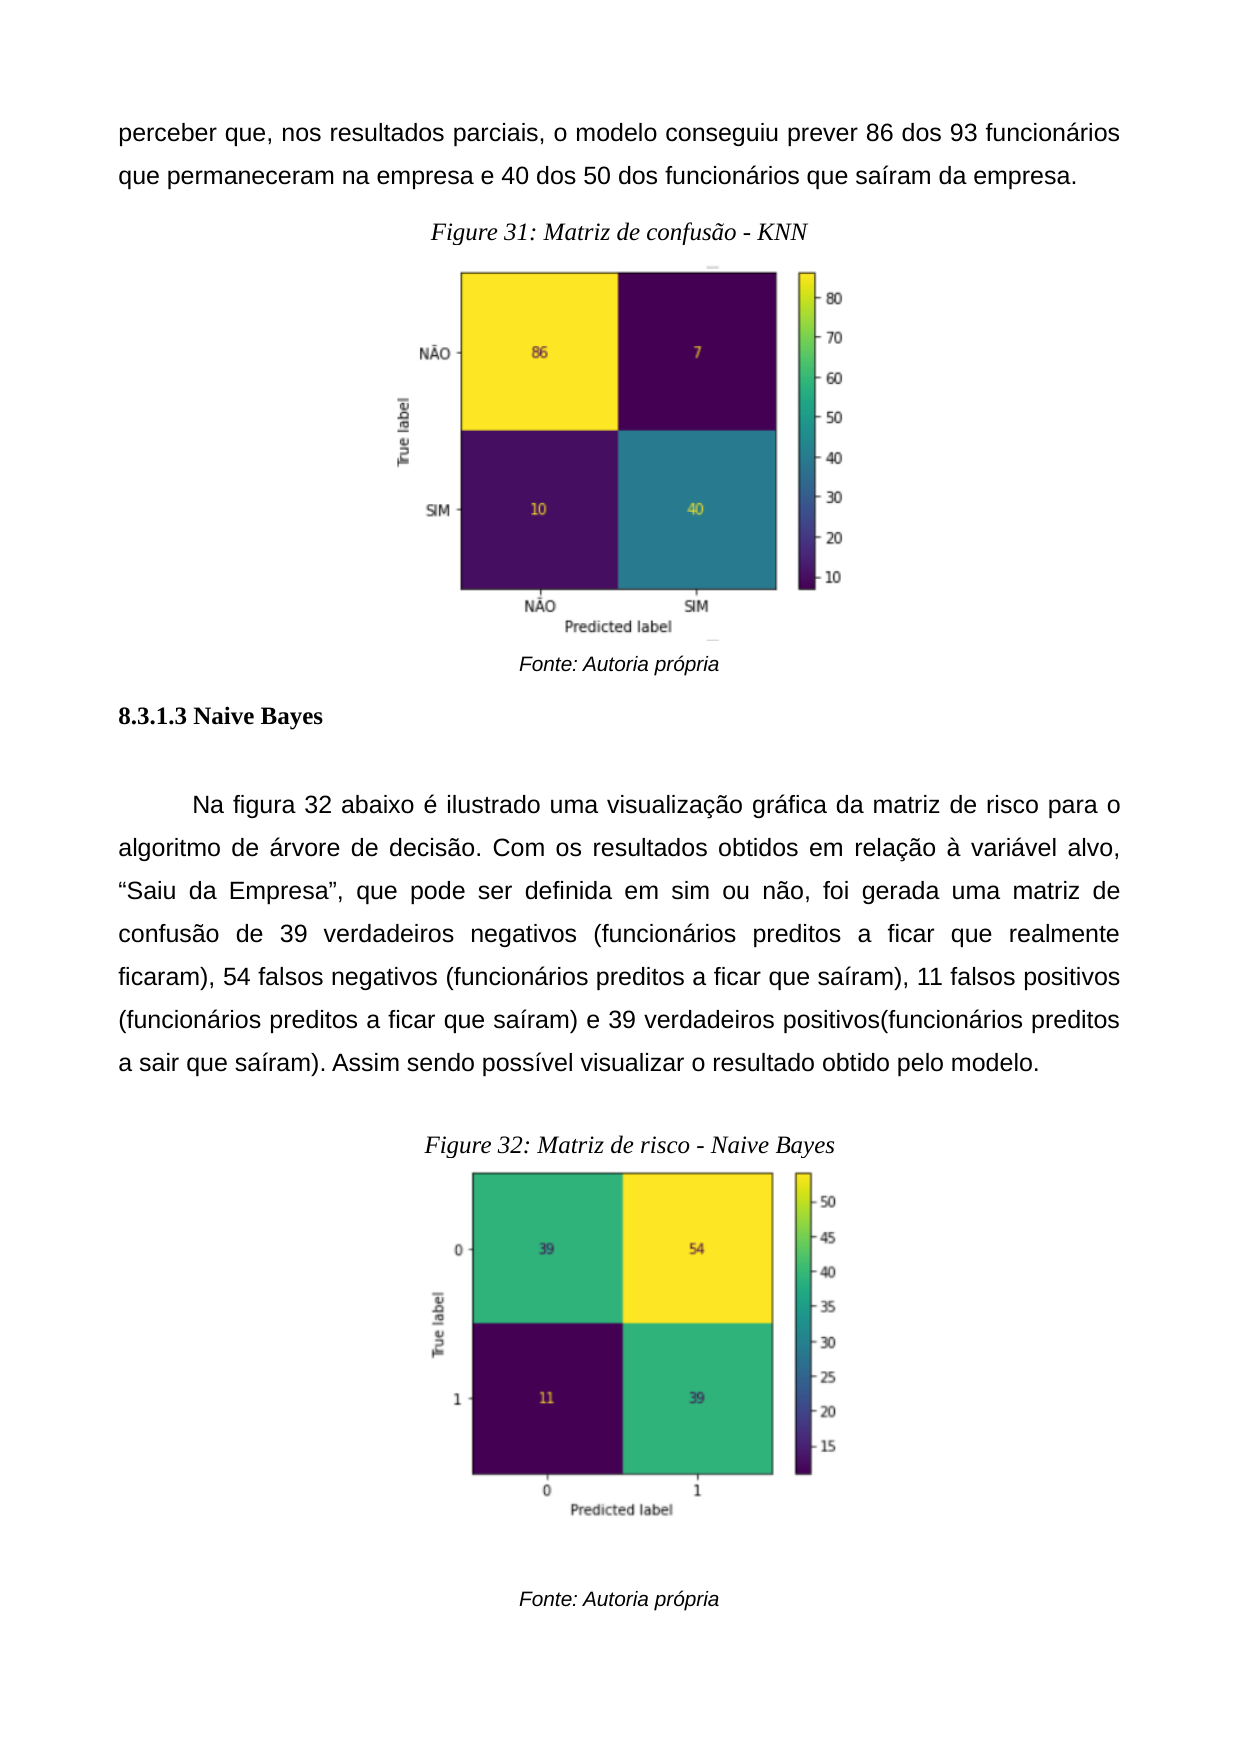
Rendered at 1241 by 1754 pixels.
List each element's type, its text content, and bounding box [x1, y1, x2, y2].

text perceber que, nos resultados parciais, o modelo conseguiu prever 86 dos 93 funcionários que permaneceram na empresa e 40 dos 50 dos funcionários que saíram da empresa. [118, 118, 1122, 190]
picture [390, 245, 851, 641]
text Fonte: Autoria própria [118, 1587, 1122, 1611]
text Figure 31: Matriz de confusão - KNN [390, 217, 850, 245]
text Fonte: Autoria própria [118, 204, 1122, 676]
text Na figura 32 abaixo é ilustrado uma visualização gráfica da matriz de risco para o algoritmo de árvore de decisão. Com os resultados obtidos em relação à variável alvo, “Saiu da Empresa”, que pode ser definida em sim ou não, foi gerada uma matriz de confusão de 39 verdadeiros negativos (funcionários preditos a ficar que realmente ficaram), 54 falsos negativos (funcionários preditos a ficar que saíram), 11 falsos positivos (funcionários preditos a ficar que saíram) e 39 verdadeiros positivos(funcionários preditos a sair que saíram). Assim sendo possível visualizar o resultado obtido pelo modelo. [118, 789, 1122, 1077]
subtitle 8.3.1.3 Naive Bayes [118, 701, 1122, 729]
text Figure 32: Matriz de risco - Naive Bayes [424, 1130, 842, 1158]
picture [424, 1158, 843, 1530]
